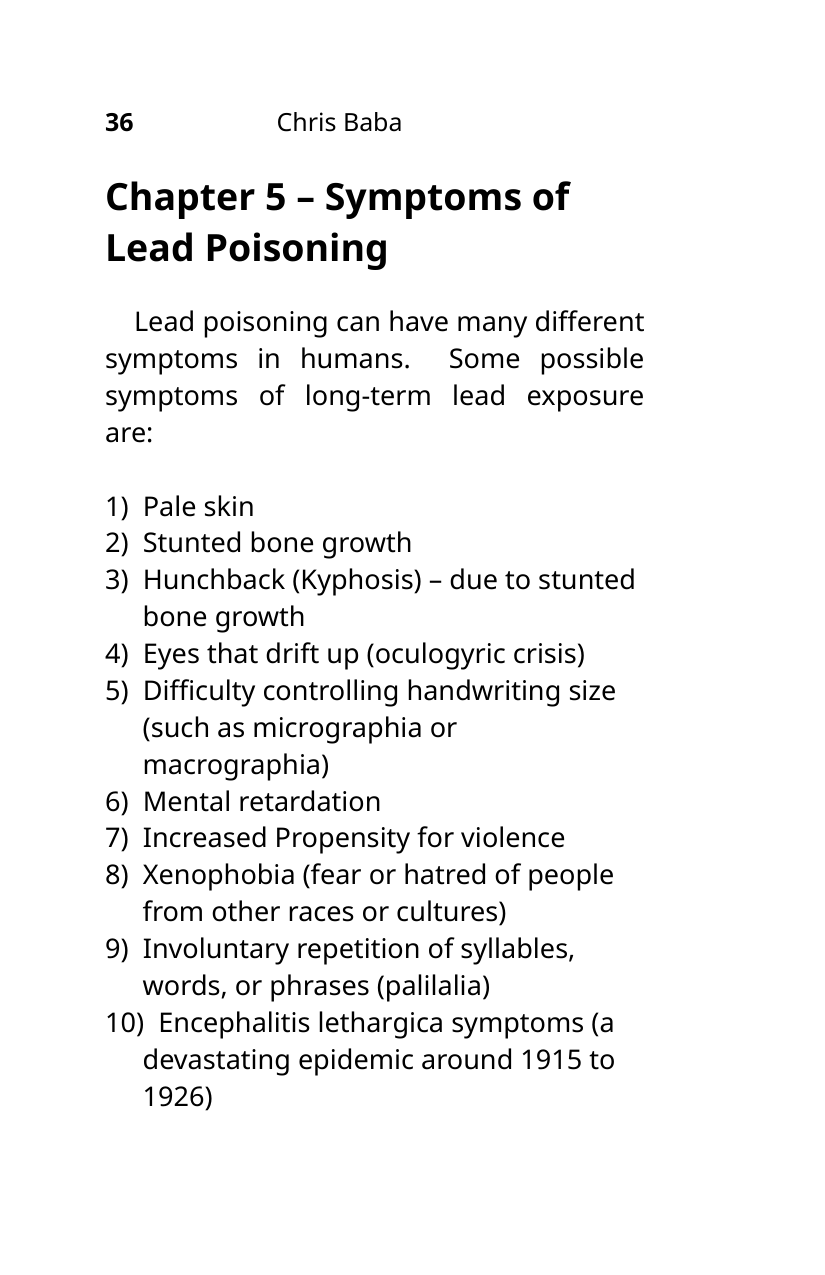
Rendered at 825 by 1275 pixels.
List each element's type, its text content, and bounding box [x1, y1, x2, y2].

subtitle Chapter 5 – Symptoms of Lead Poisoning [105, 171, 645, 273]
text 4) Eyes that drift up (oculogyric crisis) [105, 634, 645, 671]
text 6) Mental retardation [105, 782, 645, 819]
text 1) Pale skin [105, 487, 645, 524]
text 8) Xenophobia (fear or hatred of people from other races or cultures) [105, 856, 645, 929]
text 9) Involuntary repetition of syllables, words, or phrases (palilalia) [105, 929, 645, 1003]
text 2) Stunted bone growth [105, 524, 645, 561]
text 7) Increased Propensity for violence [105, 819, 645, 856]
text 3) Hunchback (Kyphosis) – due to stunted bone growth [105, 561, 645, 634]
text 5) Difficulty controlling handwriting size (such as micrographia or macrographia) [105, 671, 645, 782]
text 10) Encephalitis lethargica symptoms (a devastating epidemic around 1915 to 1926) [105, 1003, 645, 1114]
text Lead poisoning can have many different symptoms in humans. Some possible symptoms of long-term lead exposure are: [105, 303, 645, 450]
